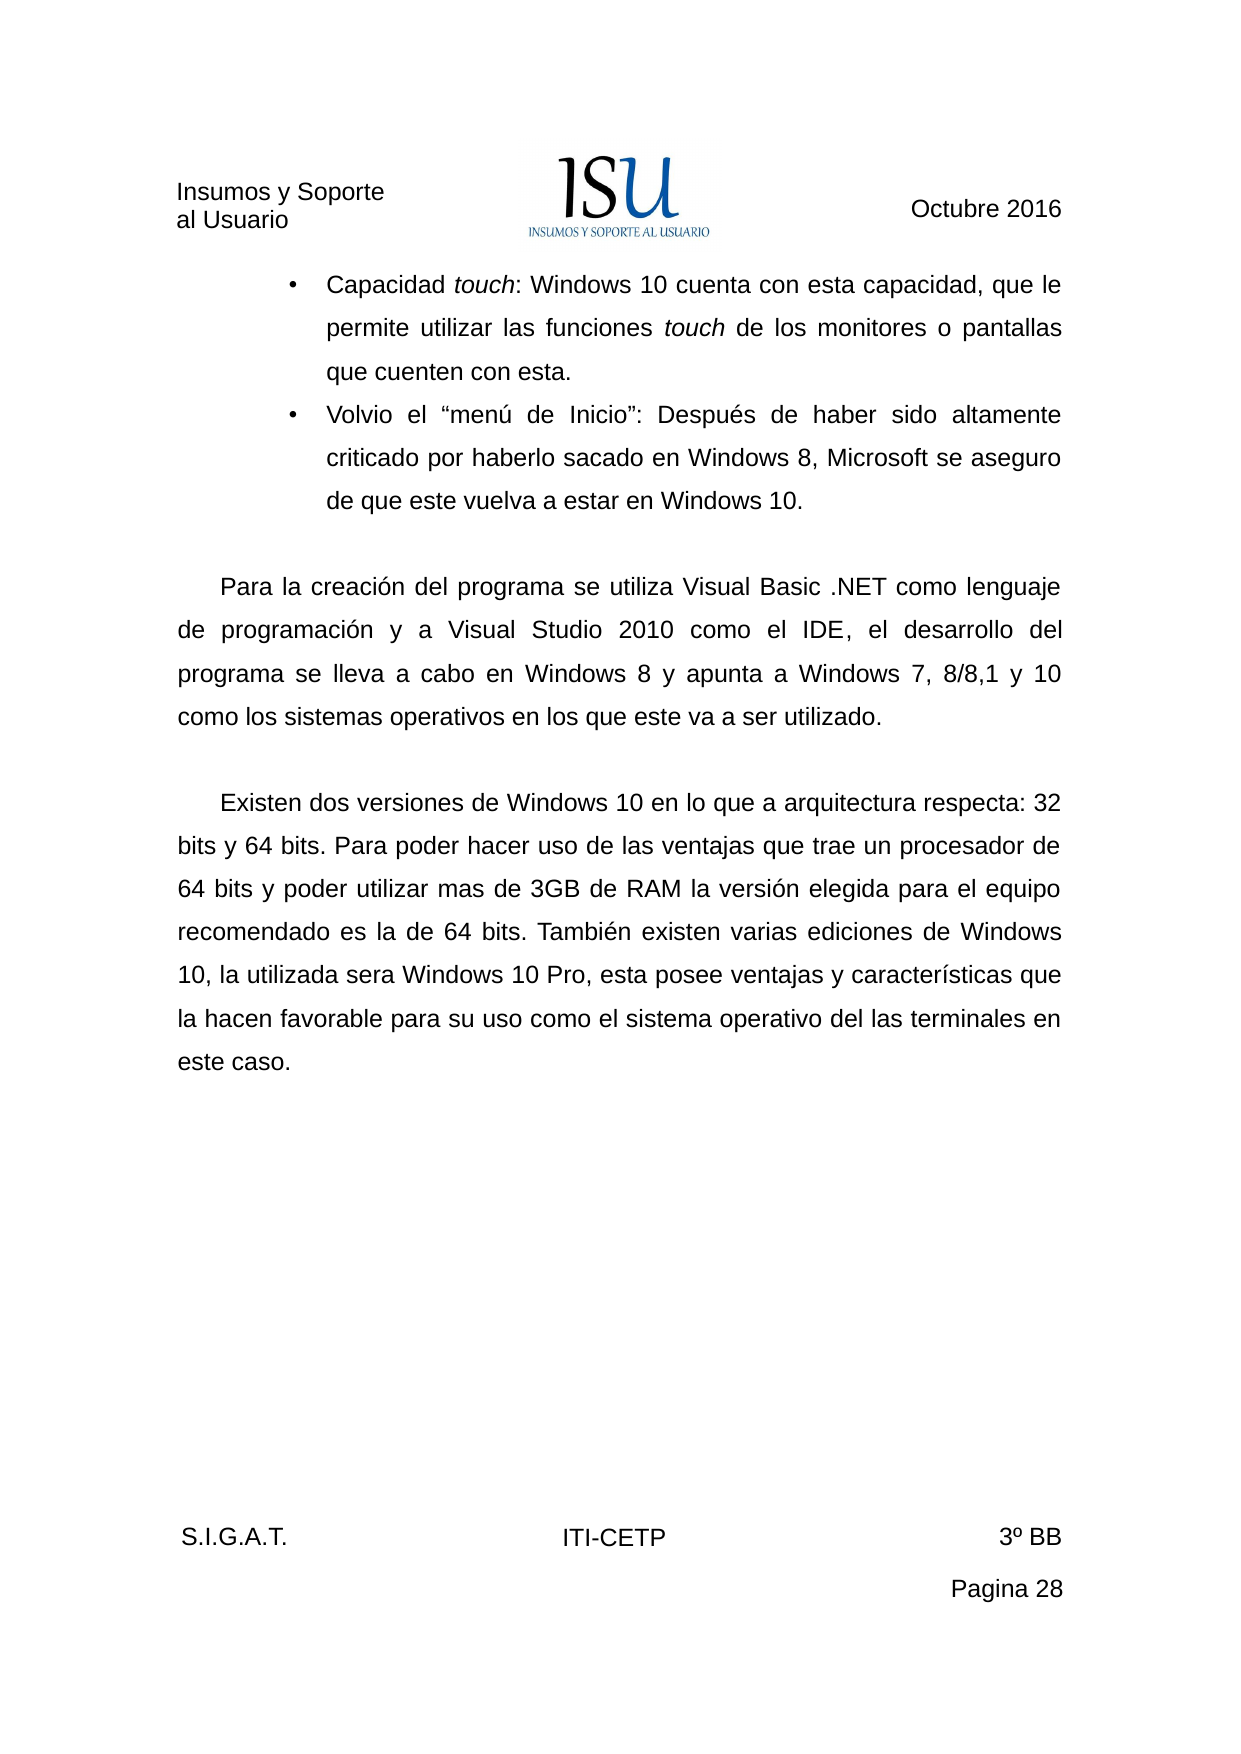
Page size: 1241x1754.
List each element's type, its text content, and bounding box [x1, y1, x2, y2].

text Existen dos versiones de Windows 10 en lo que a arquitectura respecta: 32 bits y 64 bits. Para poder hacer uso de las ventajas que trae un procesador de 64 bits y poder utilizar mas de 3GB de RAM la versión elegida para el equipo recomendado es la de 64 bits. También existen varias ediciones de Windows 10, la utilizada sera Windows 10 Pro, esta posee ventajas y características que la hacen favorable para su uso como el sistema operativo del las terminales en este caso. [177, 788, 1063, 1075]
picture [517, 138, 723, 252]
list Capacidad touch: Windows 10 cuenta con esta capacidad, que le permite utilizar las funciones touch de los monitores o pantallas que cuenten con esta. [288, 270, 1063, 385]
list Volvio el “menú de Inicio”: Después de haber sido altamente criticado por haberlo sacado en Windows 8, Microsoft se aseguro de que este vuelva a estar en Windows 10. [288, 400, 1063, 515]
text Para la creación del programa se utiliza Visual Basic .NET como lenguaje de programación y a Visual Studio 2010 como el IDE, el desarrollo del programa se lleva a cabo en Windows 8 y apunta a Windows 7, 8/8,1 y 10 como los sistemas operativos en los que este va a ser utilizado. [177, 572, 1063, 730]
